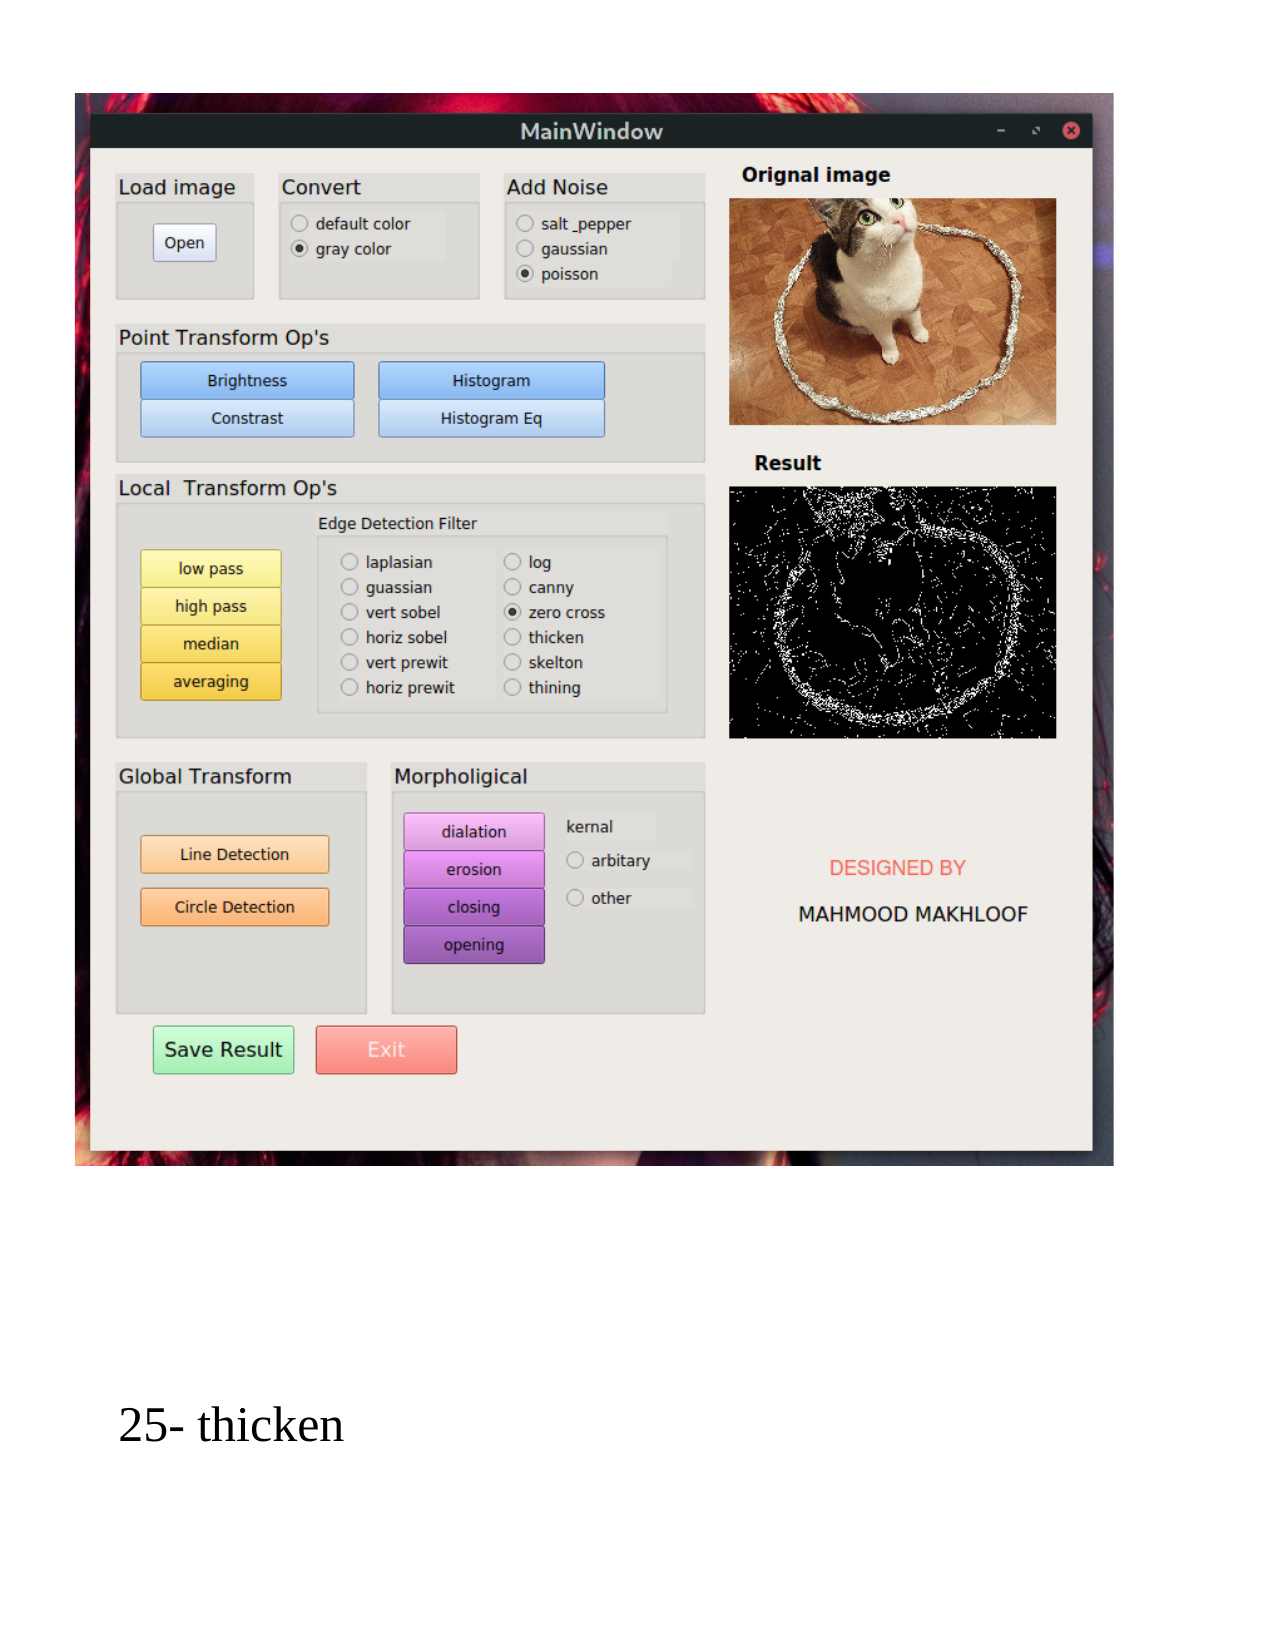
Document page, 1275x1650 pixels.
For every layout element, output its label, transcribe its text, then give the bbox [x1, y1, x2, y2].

picture [74, 93, 1114, 1166]
text 25- thicken [118, 1395, 1157, 1453]
